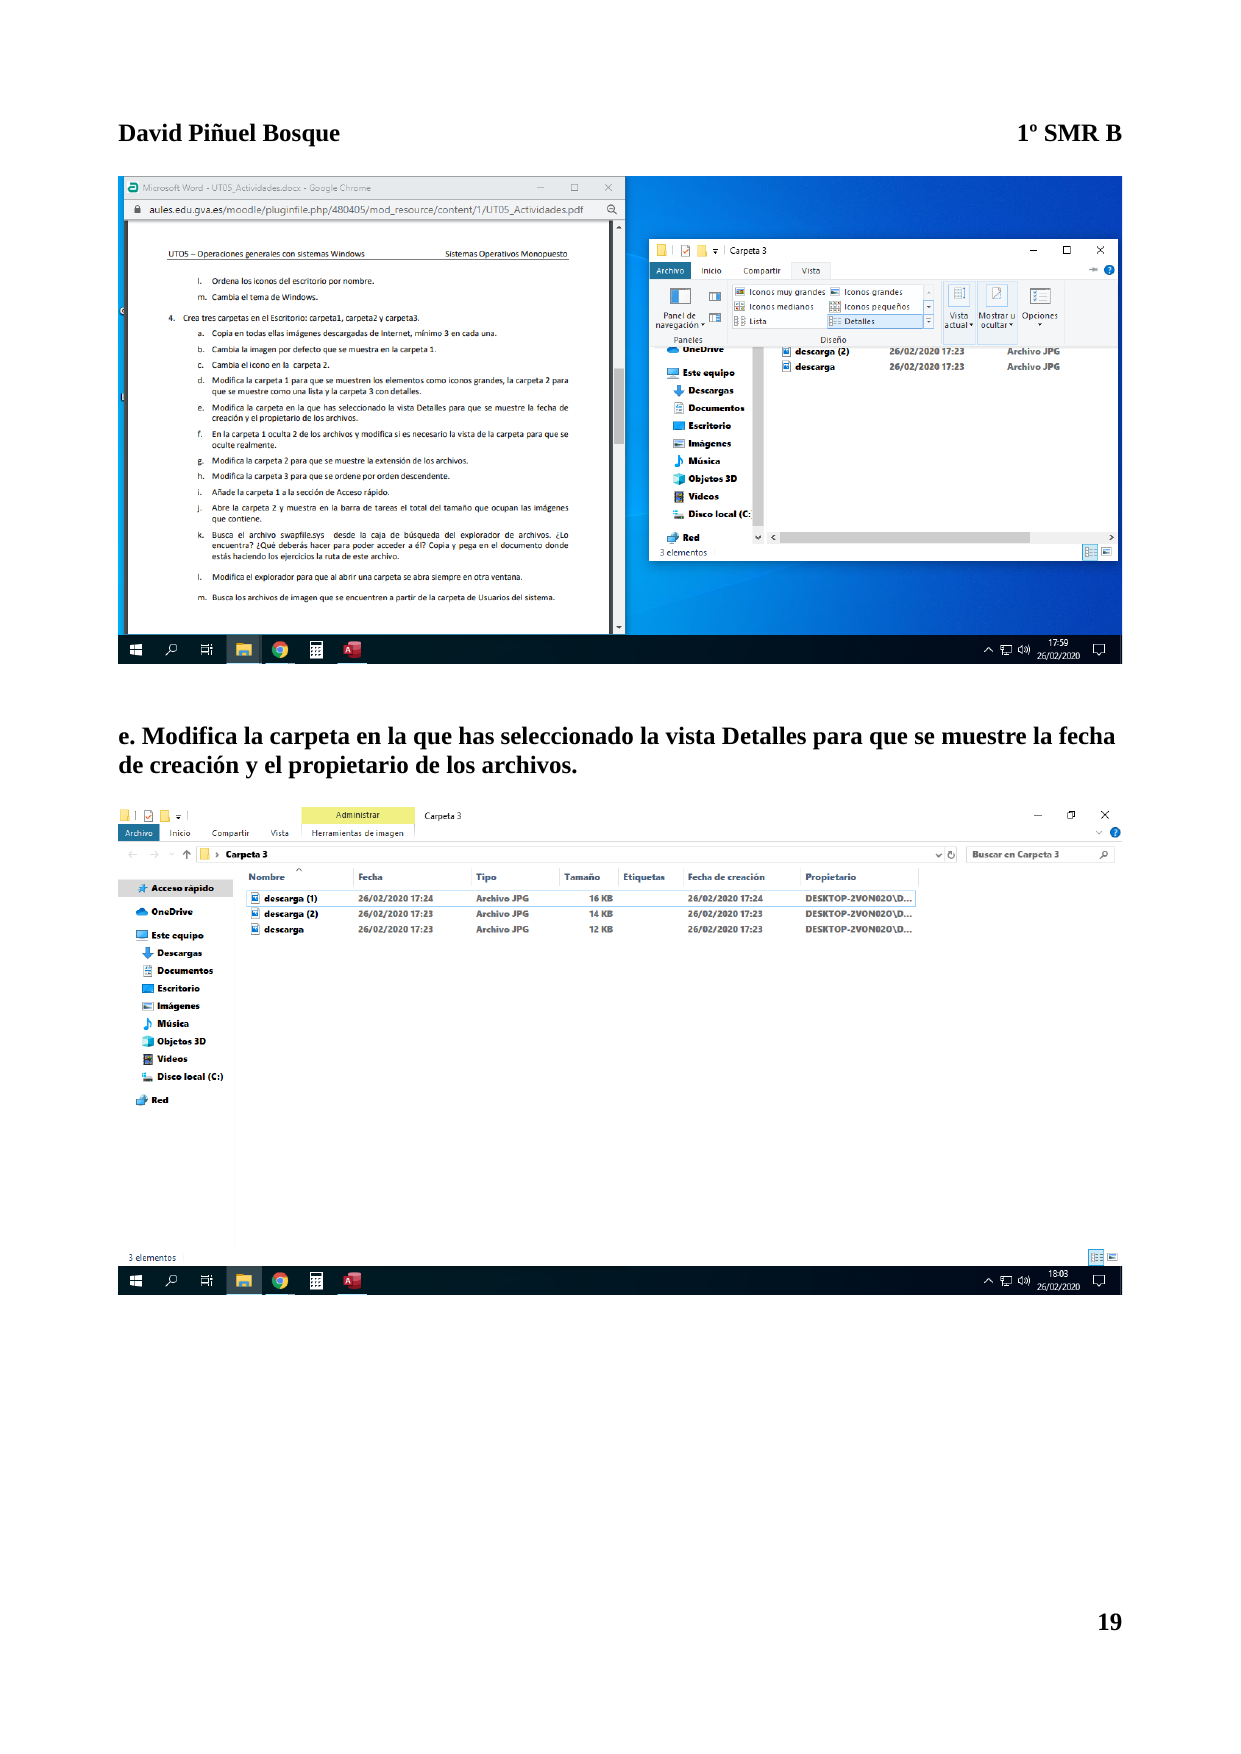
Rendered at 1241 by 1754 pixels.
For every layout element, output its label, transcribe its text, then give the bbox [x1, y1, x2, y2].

picture [118, 176, 1123, 664]
picture [118, 807, 1123, 1295]
text e. Modifica la carpeta en la que has seleccionado la vista Detalles para que se muestre la fecha de creación y el propietario de los archivos. [118, 721, 1122, 778]
